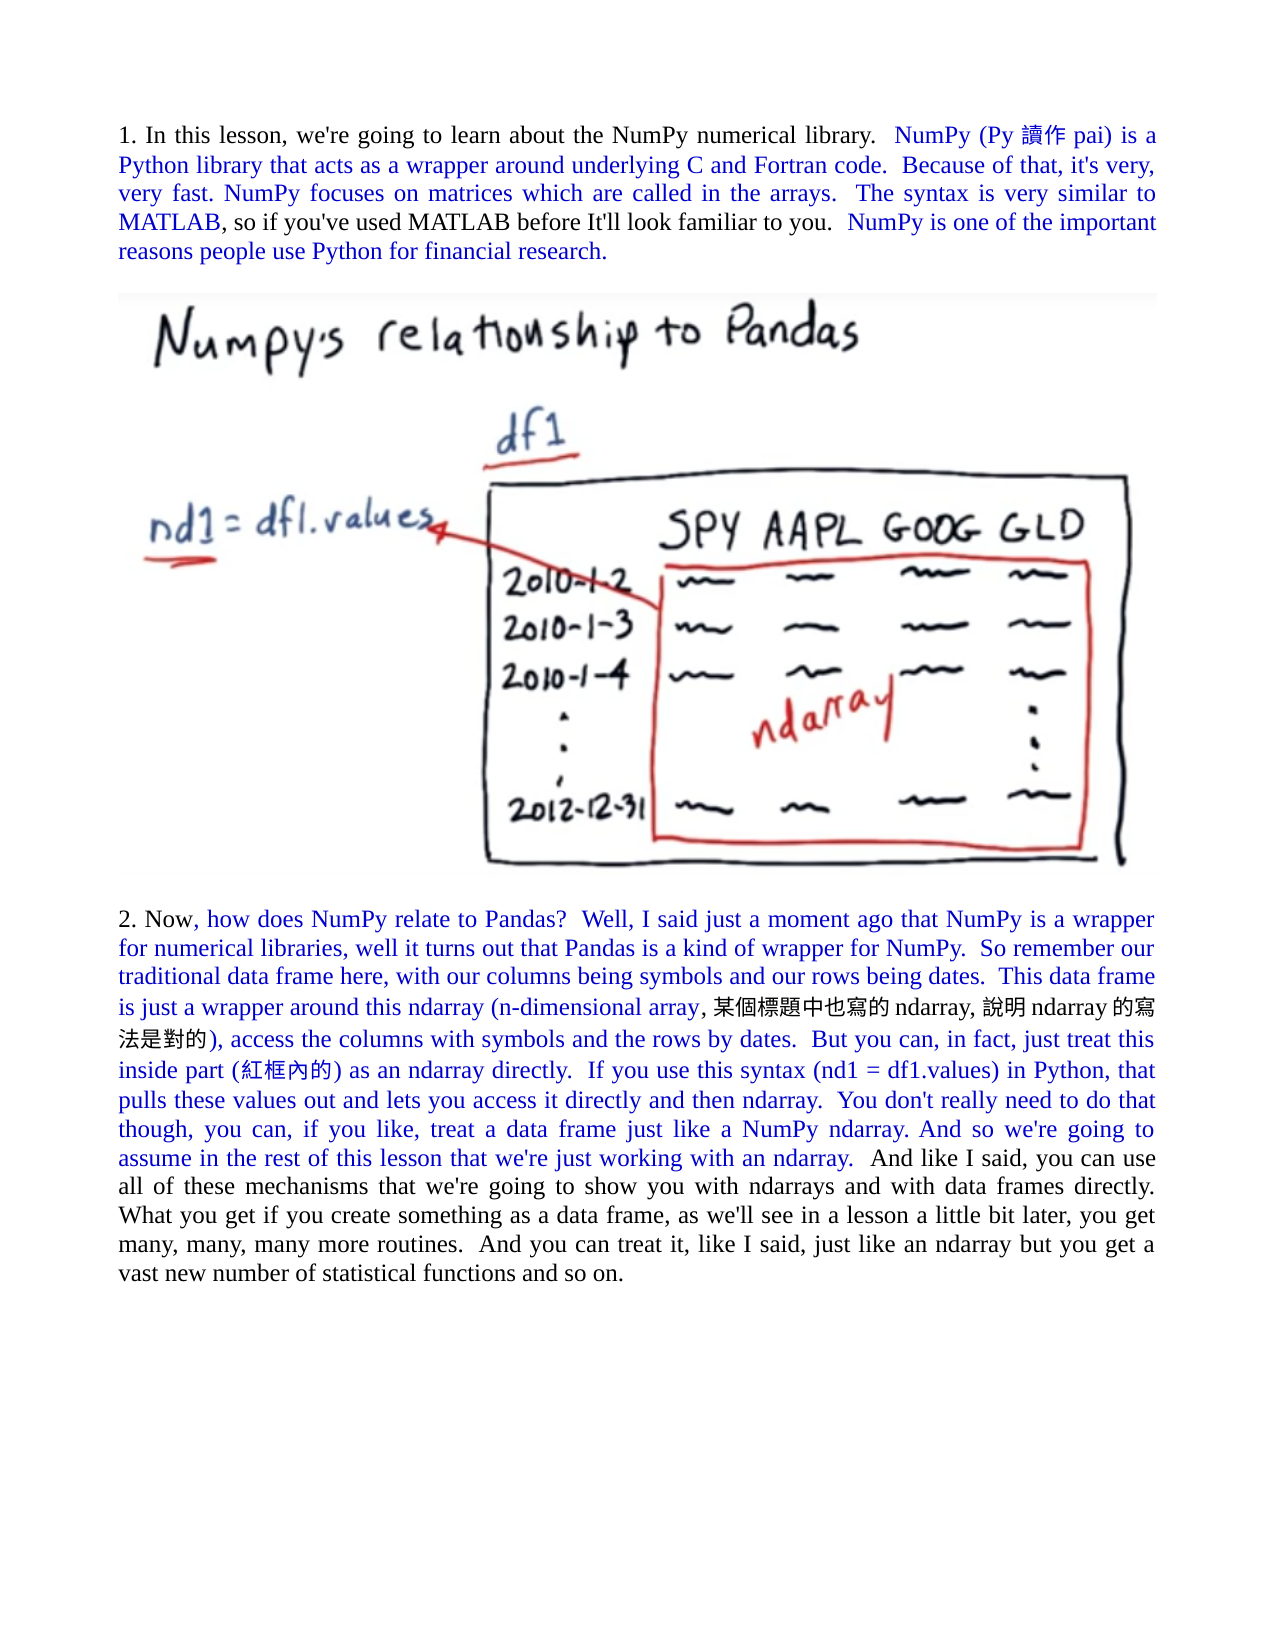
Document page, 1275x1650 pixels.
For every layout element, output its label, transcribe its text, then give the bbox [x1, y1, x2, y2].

picture [118, 293, 1157, 876]
text 1. In this lesson, we're going to learn about the NumPy numerical library. NumPy (Py讀作pai) is a Python library that acts as a wrapper around underlying C and Fortran code. Because of that, it's very, very fast. NumPy focuses on matrices which are called in the arrays. The syntax is very similar to MATLAB, so if you've used MATLAB before It'll look familiar to you. NumPy is one of the important reasons people use Python for financial research. [118, 118, 1157, 265]
text 2. Now, how does NumPy relate to Pandas? Well, I said just a moment ago that NumPy is a wrapper for numerical libraries, well it turns out that Pandas is a kind of wrapper for NumPy. So remember our traditional data frame here, with our columns being symbols and our rows being dates. This data frame is just a wrapper around this ndarray (n-dimensional array, 某個標題中也寫的ndarray, 說明ndarray的寫法是對的), access the columns with symbols and the rows by dates. But you can, in fact, just treat this inside part (紅框內的) as an ndarray directly. If you use this syntax (nd1 = df1.values) in Python, that pulls these values out and lets you access it directly and then ndarray. You don't really need to do that though, you can, if you like, treat a data frame just like a NumPy ndarray. And so we're going to assume in the rest of this lesson that we're just working with an ndarray. And like I said, you can use all of these mechanisms that we're going to show you with ndarrays and with data frames directly. What you get if you create something as a data frame, as we'll see in a lesson a little bit later, you get many, many, many more routines. And you can treat it, like I said, just like an ndarray but you get a vast new number of statistical functions and so on. [118, 904, 1157, 1286]
